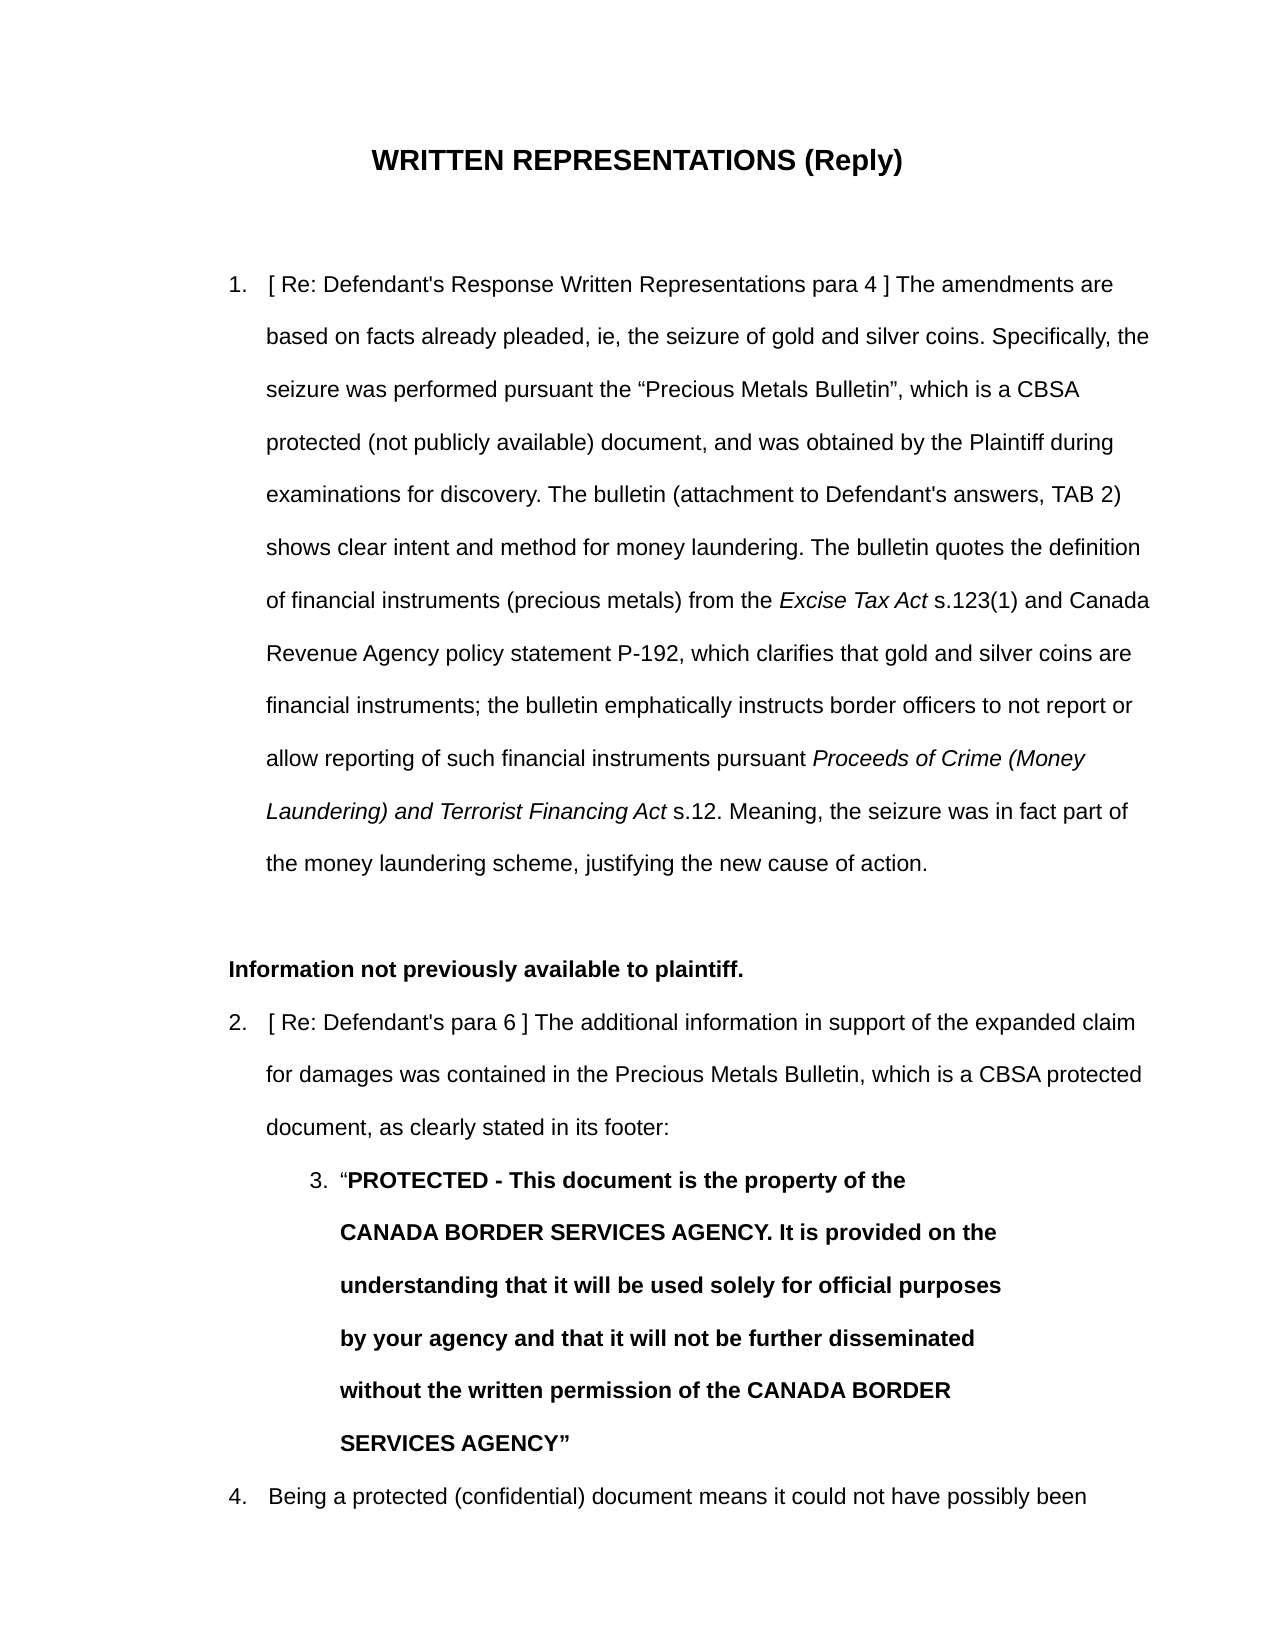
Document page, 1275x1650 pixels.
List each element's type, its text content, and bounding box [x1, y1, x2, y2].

subtitle “PROTECTED - This document is the property of the CANADA BORDER SERVICES AGENCY. It is provided on the understanding that it will be used solely for official purposes by your agency and that it will not be further disseminated without the written permission of the CANADA BORDER SERVICES AGENCY” [309, 1167, 1003, 1457]
subtitle [ Re: Defendant's Response Written Representations para 4 ] The amendments are based on facts already pleaded, ie, the seizure of gold and silver coins. Specifically, the seizure was performed pursuant the “Precious Metals Bulletin”, which is a CBSA protected (not publicly available) document, and was obtained by the Plaintiff during examinations for discovery. The bulletin (attachment to Defendant's answers, TAB 2) shows clear intent and method for money laundering. The bulletin quotes the definition of financial instruments (precious metals) from the Excise Tax Act s.123(1) and Canada Revenue Agency policy statement P-192, which clarifies that gold and silver coins are financial instruments; the bulletin emphatically instructs border officers to not report or allow reporting of such financial instruments pursuant Proceeds of Crime (Money Laundering) and Terrorist Financing Act s.12. Meaning, the seizure was in fact part of the money laundering scheme, justifying the new cause of action. [228, 271, 1157, 877]
subtitle WRITTEN REPRESENTATIONS (Reply) [118, 143, 1157, 177]
subtitle Being a protected (confidential) document means it could not have possibly been [228, 1483, 1157, 1509]
subtitle Information not previously available to plaintiff. [228, 956, 1157, 982]
subtitle [ Re: Defendant's para 6 ] The additional information in support of the expanded claim for damages was contained in the Precious Metals Bulletin, which is a CBSA protected document, as clearly stated in its footer: [228, 1008, 1157, 1140]
